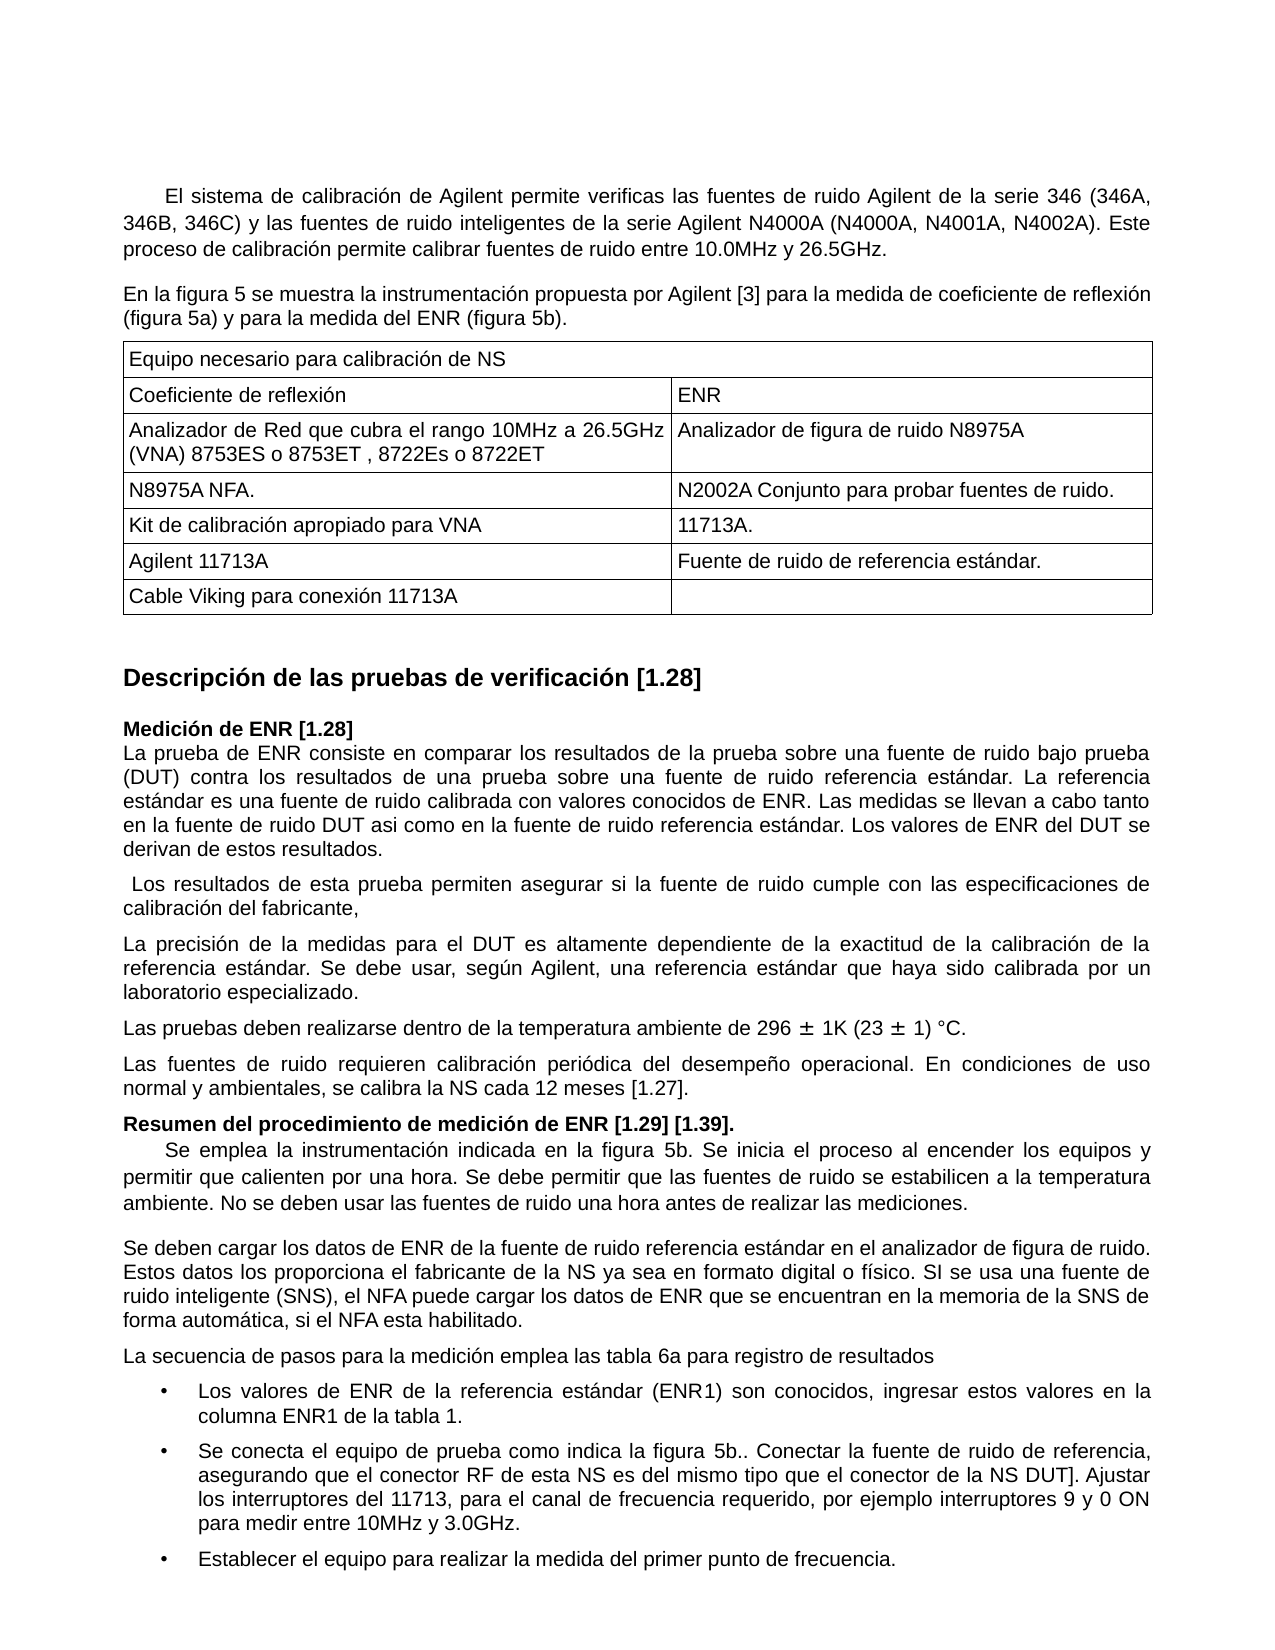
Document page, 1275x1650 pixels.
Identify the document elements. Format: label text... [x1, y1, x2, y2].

table_cell Agilent 11713A [124, 544, 671, 578]
text Las fuentes de ruido requieren calibración periódica del desempeño operacional. En condiciones de uso normal y ambientales, se calibra la NS cada 12 meses [1.27]. [123, 1052, 1152, 1100]
subtitle Descripción de las pruebas de verificación [1.28] [123, 663, 1152, 692]
subtitle Medición de ENR [1.28] [123, 717, 1152, 741]
table_cell Analizador de Red que cubra el rango 10MHz a 26.5GHz (VNA) 8753ES o 8753ET , 8722Es o 8722ET [124, 414, 671, 472]
text La prueba de ENR consiste en comparar los resultados de la prueba sobre una fuente de ruido bajo prueba (DUT) contra los resultados de una prueba sobre una fuente de ruido referencia estándar. La referencia estándar es una fuente de ruido calibrada con valores conocidos de ENR. Las medidas se llevan a cabo tanto en la fuente de ruido DUT asi como en la fuente de ruido referencia estándar. Los valores de ENR del DUT se derivan de estos resultados. [123, 741, 1152, 861]
text La precisión de la medidas para el DUT es altamente dependiente de la exactitud de la calibración de la referencia estándar. Se debe usar, según Agilent, una referencia estándar que haya sido calibrada por un laboratorio especializado. [123, 932, 1152, 1004]
table_cell 11713A. [672, 509, 1152, 543]
text Los resultados de esta prueba permiten asegurar si la fuente de ruido cumple con las especificaciones de calibración del fabricante, [123, 872, 1152, 920]
list Se conecta el equipo de prueba como indica la figura 5b.. Conectar la fuente de ruido de referencia, asegurando que el conector RF de esta NS es del mismo tipo que el conector de la NS DUT]. Ajustar los interruptores del 11713, para el canal de frecuencia requerido, por ejemplo interruptores 9 y 0 ON para medir entre 10MHz y 3.0GHz. [160, 1439, 1152, 1535]
table_cell [672, 580, 1152, 614]
table_cell N2002A Conjunto para probar fuentes de ruido. [672, 473, 1152, 507]
table_cell N8975A NFA. [124, 473, 671, 507]
text El sistema de calibración de Agilent permite verificas las fuentes de ruido Agilent de la serie 346 (346A, 346B, 346C) y las fuentes de ruido inteligentes de la serie Agilent N4000A (N4000A, N4001A, N4002A). Este proceso de calibración permite calibrar fuentes de ruido entre 10.0MHz y 26.5GHz. [123, 181, 1152, 261]
table_cell Cable Viking para conexión 11713A [124, 580, 671, 614]
table_cell Fuente de ruido de referencia estándar. [672, 544, 1152, 578]
list Establecer el equipo para realizar la medida del primer punto de frecuencia. [160, 1547, 1152, 1571]
list Los valores de ENR de la referencia estándar (ENR1) son conocidos, ingresar estos valores en la columna ENR1 de la tabla 1. [160, 1379, 1152, 1427]
table_cell Coeficiente de reflexión [124, 378, 671, 412]
table_header Equipo necesario para calibración de NS [124, 342, 1152, 377]
text La secuencia de pasos para la medición emplea las tabla 6a para registro de resultados [123, 1344, 1152, 1368]
text Las pruebas deben realizarse dentro de la temperatura ambiente de 296 ± 1K (23 ± 1) °C. [123, 1016, 1152, 1040]
text Se deben cargar los datos de ENR de la fuente de ruido referencia estándar en el analizador de figura de ruido. Estos datos los proporciona el fabricante de la NS ya sea en formato digital o físico. SI se usa una fuente de ruido inteligente (SNS), el NFA puede cargar los datos de ENR que se encuentran en la memoria de la SNS de forma automática, si el NFA esta habilitado. [123, 1236, 1152, 1332]
text En la figura 5 se muestra la instrumentación propuesta por Agilent [3] para la medida de coeficiente de reflexión (figura 5a) y para la medida del ENR (figura 5b). [123, 282, 1152, 329]
table_cell Kit de calibración apropiado para VNA [124, 509, 671, 543]
table_cell Analizador de figura de ruido N8975A [672, 414, 1152, 472]
subtitle Resumen del procedimiento de medición de ENR [1.29] [1.39]. [123, 1112, 1152, 1136]
table_cell ENR [672, 378, 1152, 412]
text Se emplea la instrumentación indicada en la figura 5b. Se inicia el proceso al encender los equipos y permitir que calienten por una hora. Se debe permitir que las fuentes de ruido se estabilicen a la temperatura ambiente. No se deben usar las fuentes de ruido una hora antes de realizar las mediciones. [123, 1136, 1152, 1215]
